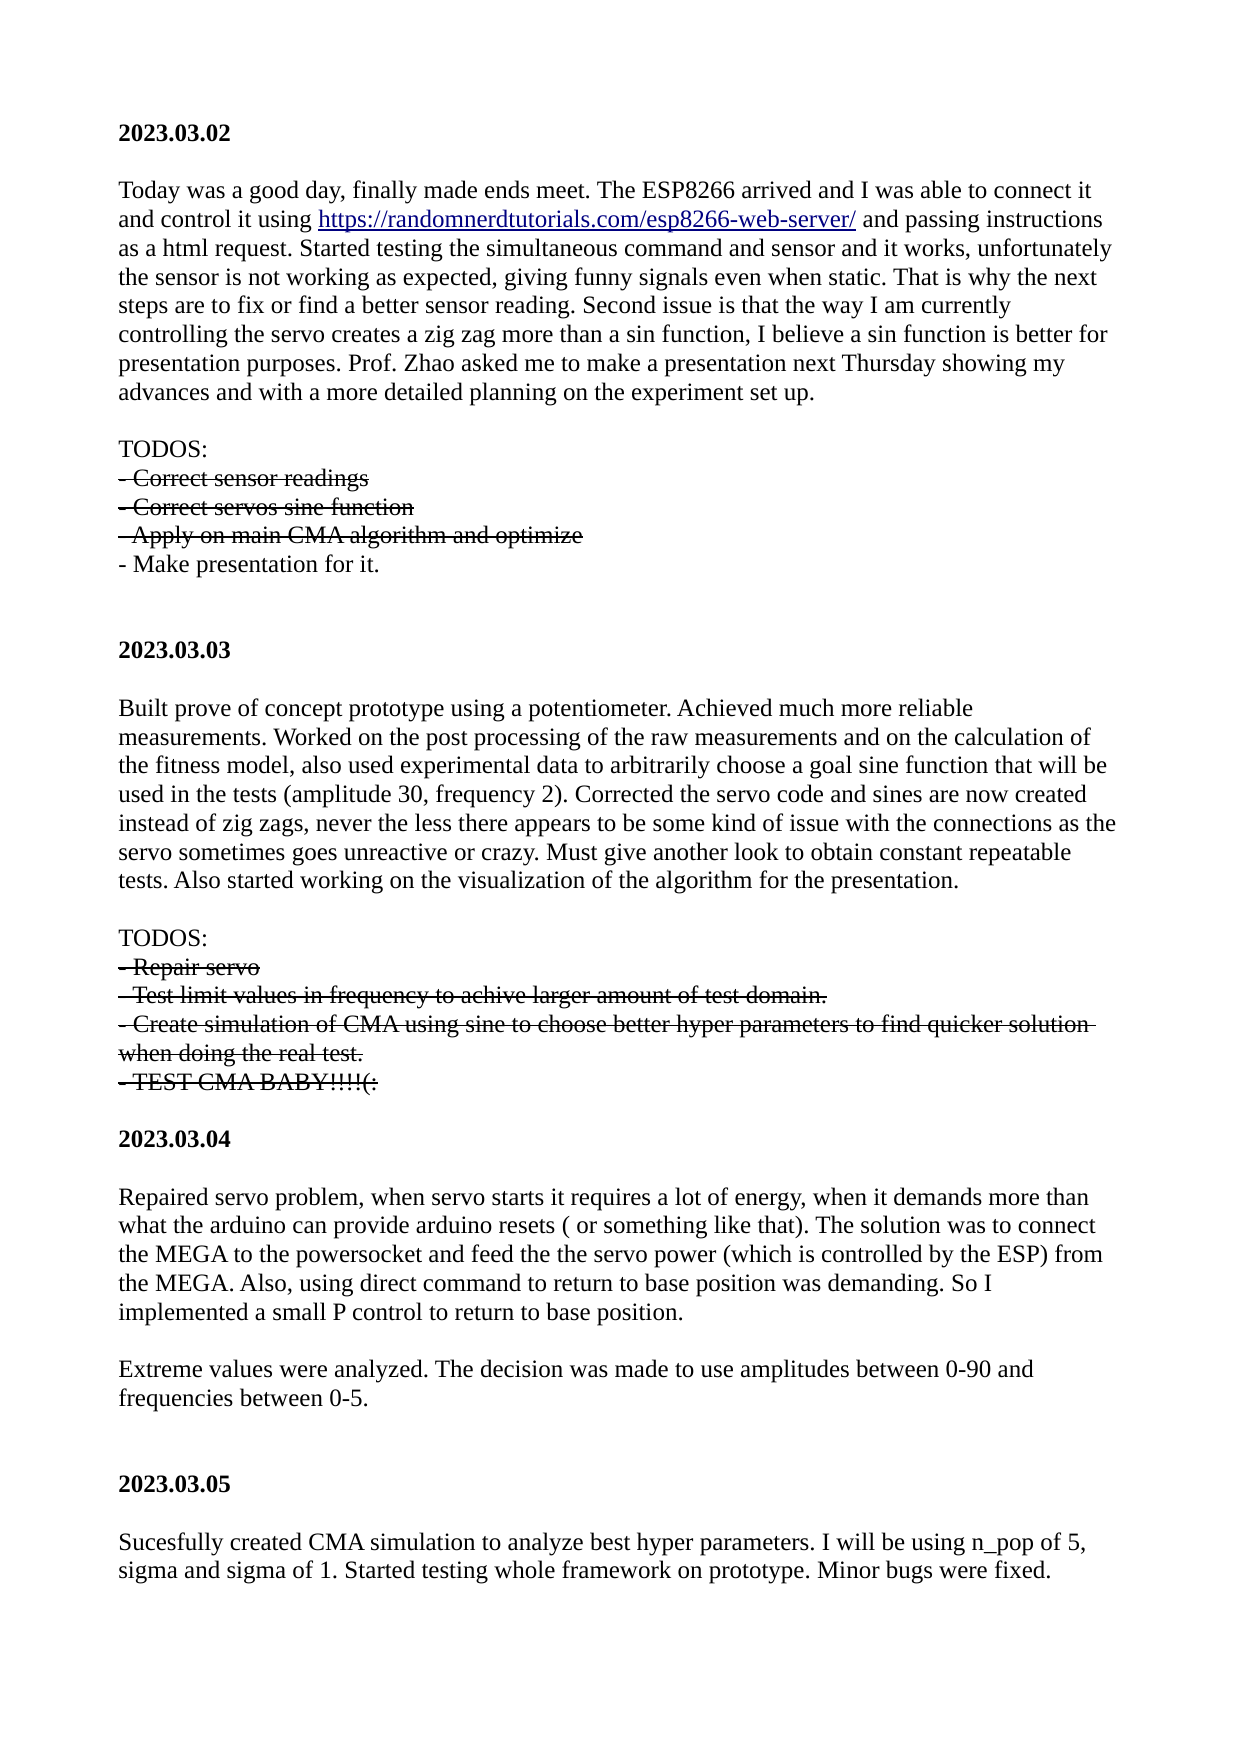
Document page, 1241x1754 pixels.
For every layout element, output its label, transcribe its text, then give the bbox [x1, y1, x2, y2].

text - Make presentation for it. [118, 549, 1122, 578]
text Repaired servo problem, when servo starts it requires a lot of energy, when it demands more than what the arduino can provide arduino resets ( or something like that). The solution was to connect the MEGA to the powersocket and feed the the servo power (which is controlled by the ESP) from the MEGA. Also, using direct command to return to base position was demanding. So I implemented a small P control to return to base position. [118, 1182, 1122, 1326]
text 2023.03.03 [118, 636, 1122, 664]
text TODOS: [118, 434, 1122, 463]
text 2023.03.02 [118, 118, 1122, 147]
text - Apply on main CMA algorithm and optimize [118, 521, 1122, 549]
text Sucesfully created CMA simulation to analyze best hyper parameters. I will be using n_pop of 5, sigma and sigma of 1. Started testing whole framework on prototype. Minor bugs were fixed. [118, 1527, 1122, 1584]
text Extreme values were analyzed. The decision was made to use amplitudes between 0-90 and frequencies between 0-5. [118, 1354, 1122, 1412]
text - Repair servo [118, 952, 1122, 981]
text - Correct sensor readings [118, 463, 1122, 492]
text TODOS: [118, 923, 1122, 952]
text Today was a good day, finally made ends meet. The ESP8266 arrived and I was able to connect it and control it using https://randomnerdtutorials.com/esp8266-web-server/ and passing instructions as a html request. Started testing the simultaneous command and sensor and it works, unfortunately the sensor is not working as expected, giving funny signals even when static. That is why the next steps are to fix or find a better sensor reading. Second issue is that the way I am currently controlling the servo creates a zig zag more than a sin function, I believe a sin function is better for presentation purposes. Prof. Zhao asked me to make a presentation next Thursday showing my advances and with a more detailed planning on the experiment set up. [118, 176, 1122, 406]
text - Test limit values in frequency to achive larger amount of test domain. [118, 981, 1122, 1009]
text 2023.03.04 [118, 1124, 1122, 1153]
text - Correct servos sine function [118, 492, 1122, 521]
text - Create simulation of CMA using sine to choose better hyper parameters to find quicker solution when doing the real test. [118, 1009, 1122, 1067]
text 2023.03.05 [118, 1469, 1122, 1498]
text - TEST CMA BABY!!!!(: [118, 1067, 1122, 1096]
text Built prove of concept prototype using a potentiometer. Achieved much more reliable measurements. Worked on the post processing of the raw measurements and on the calculation of the fitness model, also used experimental data to arbitrarily choose a goal sine function that will be used in the tests (amplitude 30, frequency 2). Corrected the servo code and sines are now created instead of zig zags, never the less there appears to be some kind of issue with the connections as the servo sometimes goes unreactive or crazy. Must give another look to obtain constant repeatable tests. Also started working on the visualization of the algorithm for the presentation. [118, 693, 1122, 894]
